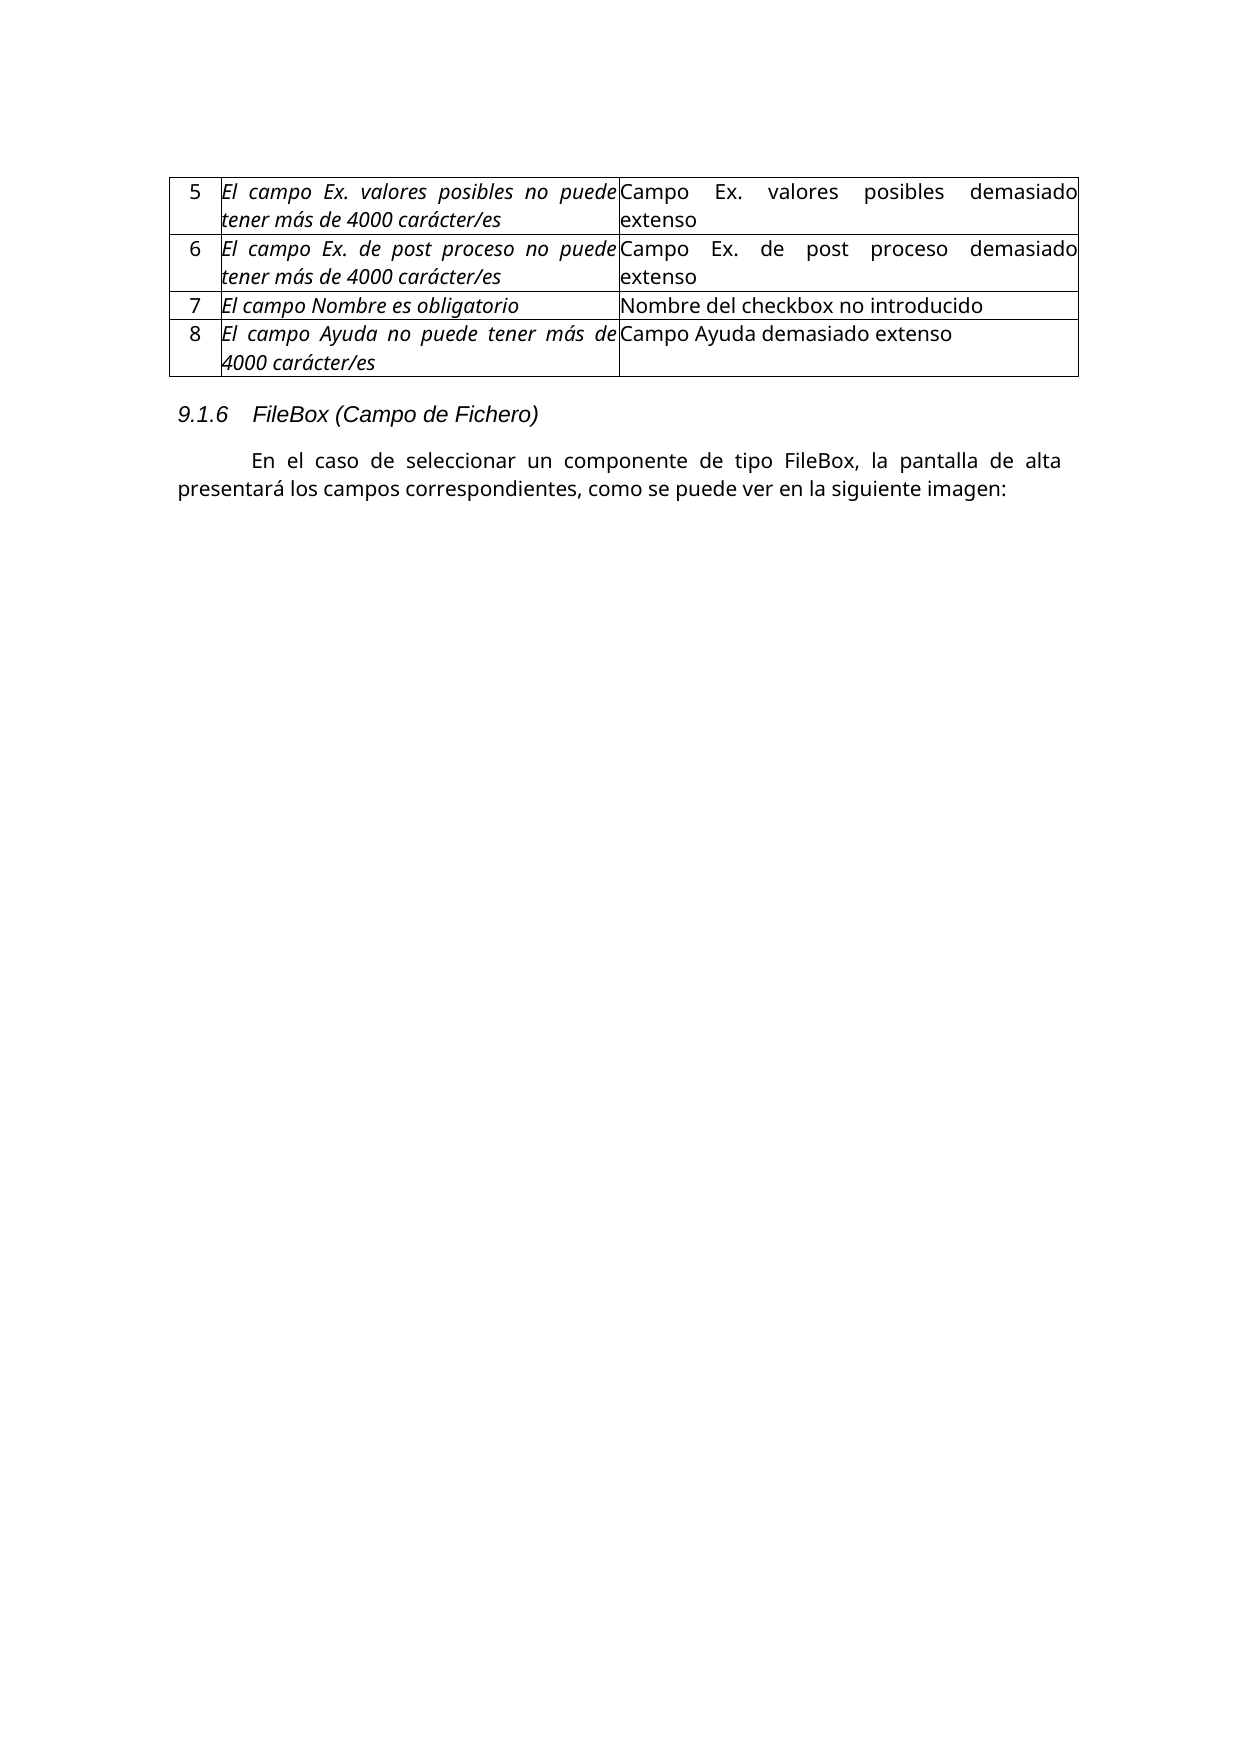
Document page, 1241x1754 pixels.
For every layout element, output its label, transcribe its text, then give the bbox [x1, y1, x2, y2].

subtitle FileBox (Campo de Fichero) [177, 401, 1063, 427]
table_cell 7 [170, 292, 221, 319]
table_cell 6 [170, 235, 221, 291]
table_cell Campo Ayuda demasiado extenso [620, 320, 1078, 376]
table_cell Campo Ex. de post proceso demasiado extenso [620, 235, 1078, 291]
table_cell 5 [170, 178, 221, 234]
table_cell Nombre del checkbox no introducido [620, 292, 1078, 319]
table_cell Campo Ex. valores posibles demasiado extenso [620, 178, 1078, 234]
table_cell El campo Ayuda no puede tener más de 4000 carácter/es [222, 320, 619, 376]
table_cell El campo Ex. de post proceso no puede tener más de 4000 carácter/es [222, 235, 619, 291]
table_cell El campo Ex. valores posibles no puede tener más de 4000 carácter/es [222, 178, 619, 234]
table_cell El campo Nombre es obligatorio [222, 292, 619, 319]
text En el caso de seleccionar un componente de tipo FileBox, la pantalla de alta presentará los campos correspondientes, como se puede ver en la siguiente imagen: [177, 446, 1063, 503]
table_cell 8 [170, 320, 221, 376]
